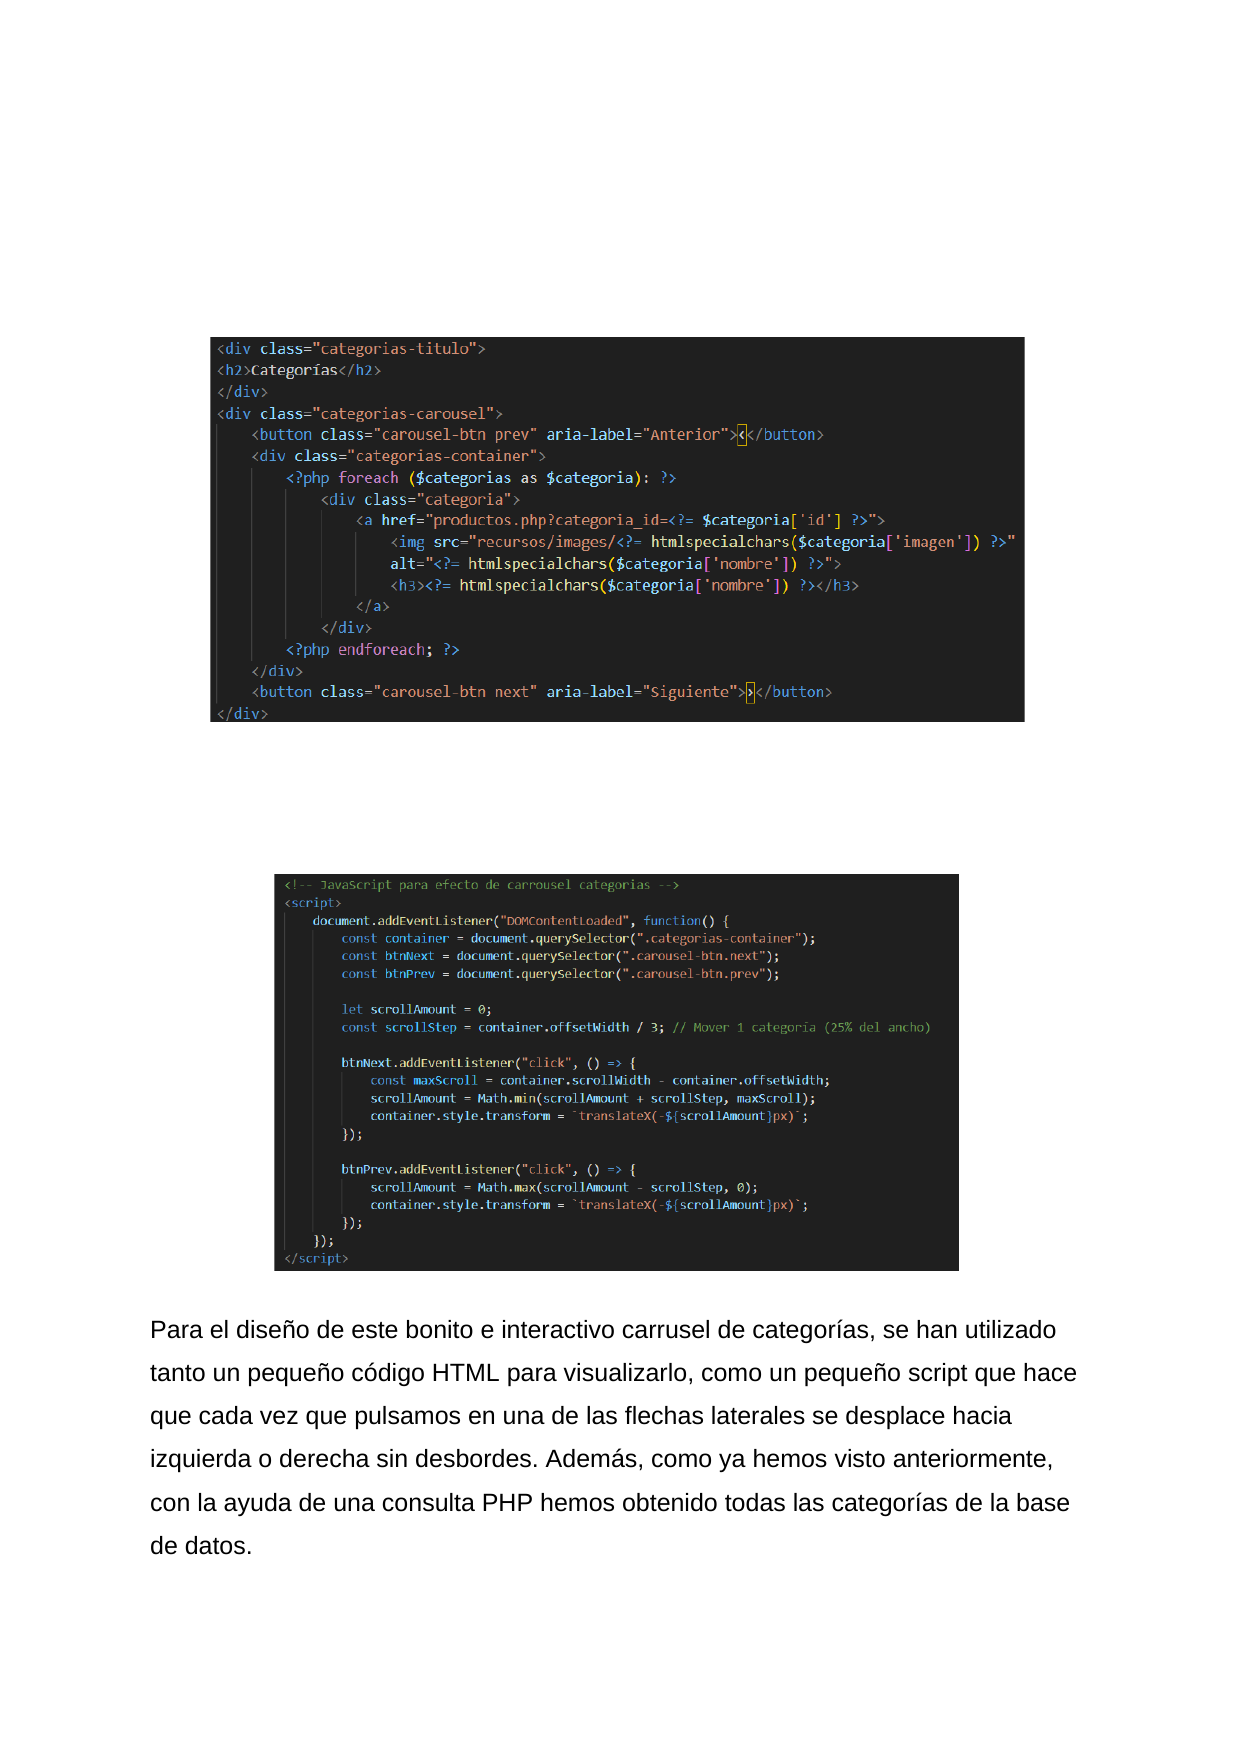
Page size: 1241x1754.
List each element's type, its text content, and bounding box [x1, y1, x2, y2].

text Para el diseño de este bonito e interactivo carrusel de categorías, se han utilizado tanto un pequeño código HTML para visualizarlo, como un pequeño script que hace que cada vez que pulsamos en una de las flechas laterales se desplace hacia izquierda o derecha sin desbordes. Además, como ya hemos visto anteriormente, con la ayuda de una consulta PHP hemos obtenido todas las categorías de la base de datos. [150, 1315, 1090, 1559]
picture [274, 874, 959, 1271]
picture [210, 337, 1025, 722]
